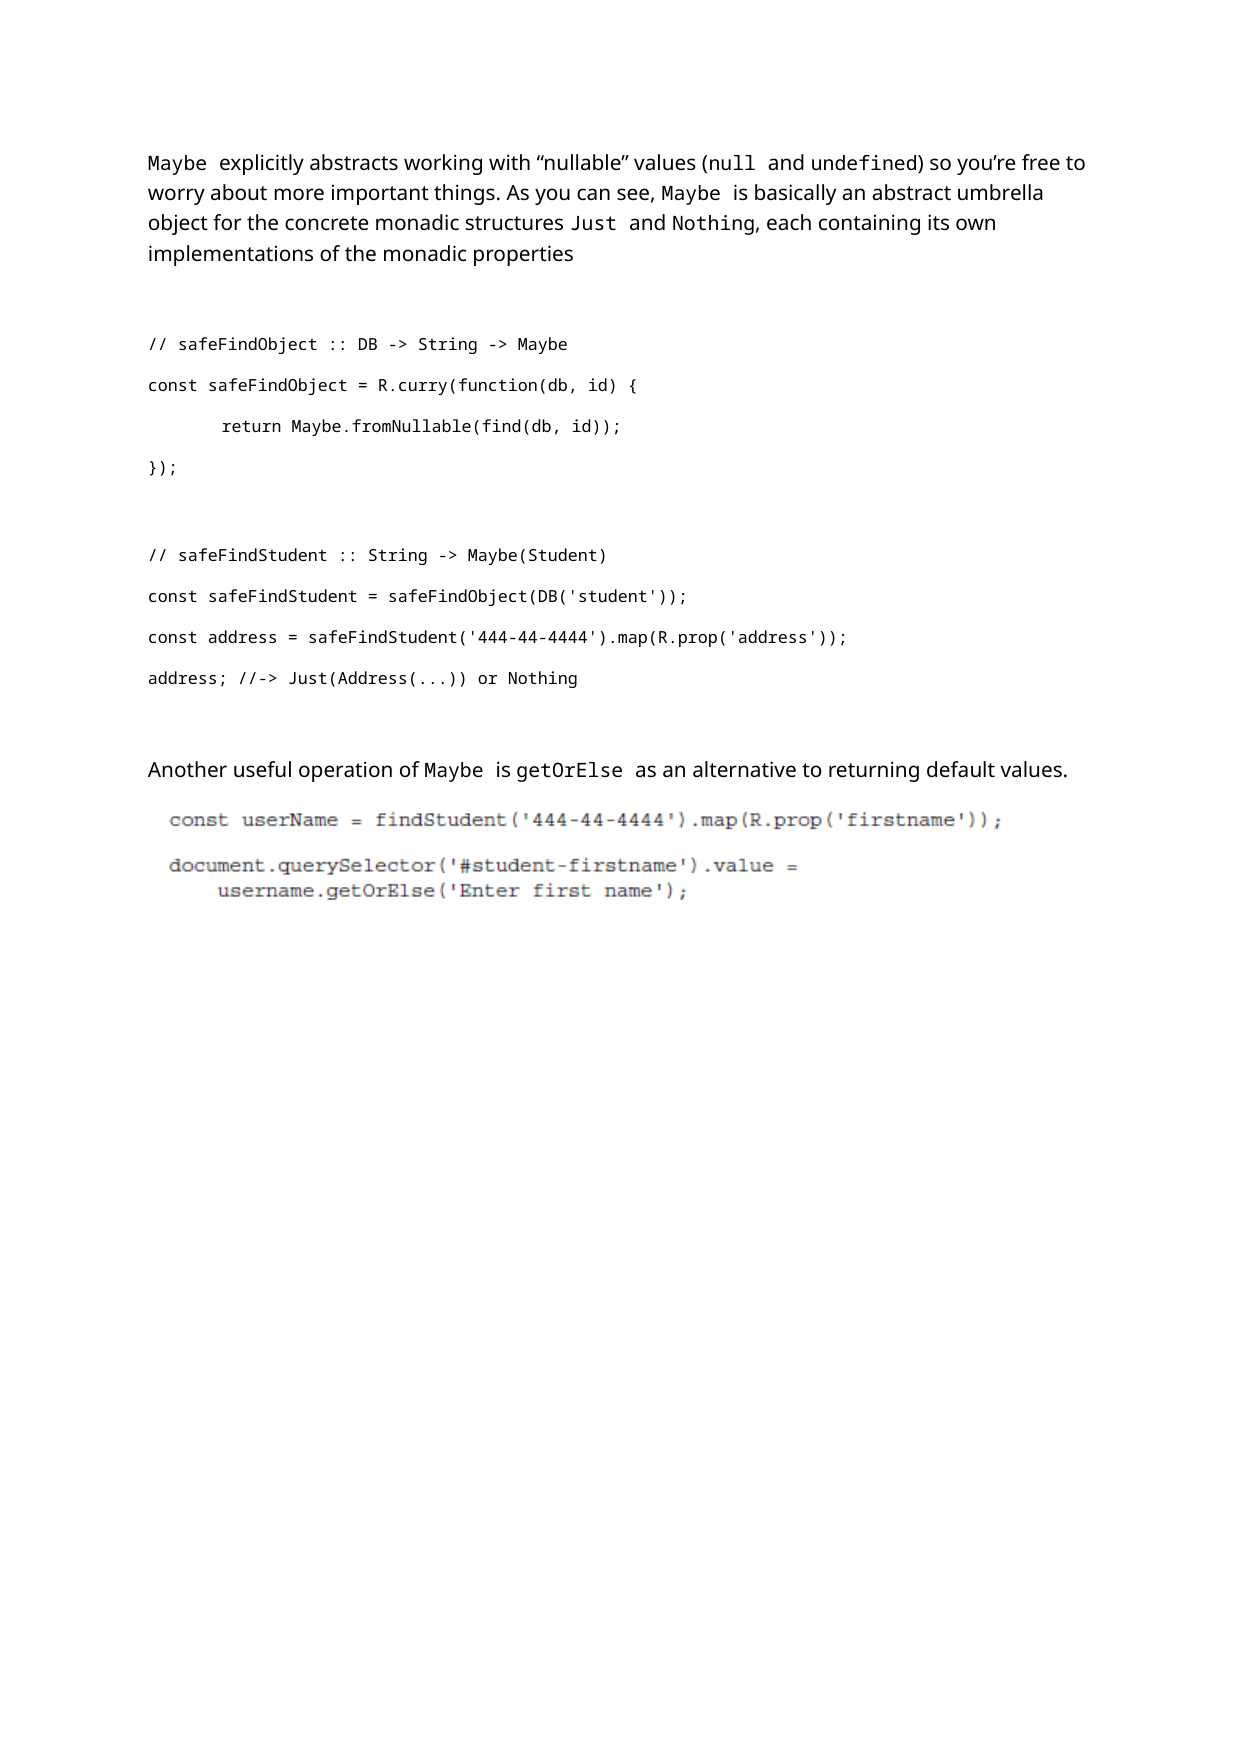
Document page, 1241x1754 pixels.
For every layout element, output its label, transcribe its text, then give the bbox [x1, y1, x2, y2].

text }); [148, 456, 1093, 478]
text const address = safeFindStudent('444-44-4444').map(R.prop('address')); [148, 626, 1093, 648]
text address; //-> Just(Address(...)) or Nothing [148, 667, 1093, 689]
text Another useful operation of Maybe is getOrElse as an alternative to returning default values. [148, 755, 1093, 783]
text return Maybe.fromNullable(find(db, id)); [148, 415, 1093, 438]
text const safeFindObject = R.curry(function(db, id) { [148, 374, 1093, 397]
text const safeFindStudent = safeFindObject(DB('student')); [148, 585, 1093, 607]
text Maybe explicitly abstracts working with “nullable” values (null and undefined) so you’re free to worry about more important things. As you can see, Maybe is basically an abstract umbrella object for the concrete monadic structures Just and Nothing, each containing its own implementations of the monadic properties [148, 148, 1093, 267]
text // safeFindStudent :: String -> Maybe(Student) [148, 544, 1093, 567]
text // safeFindObject :: DB -> String -> Maybe [148, 333, 1093, 356]
